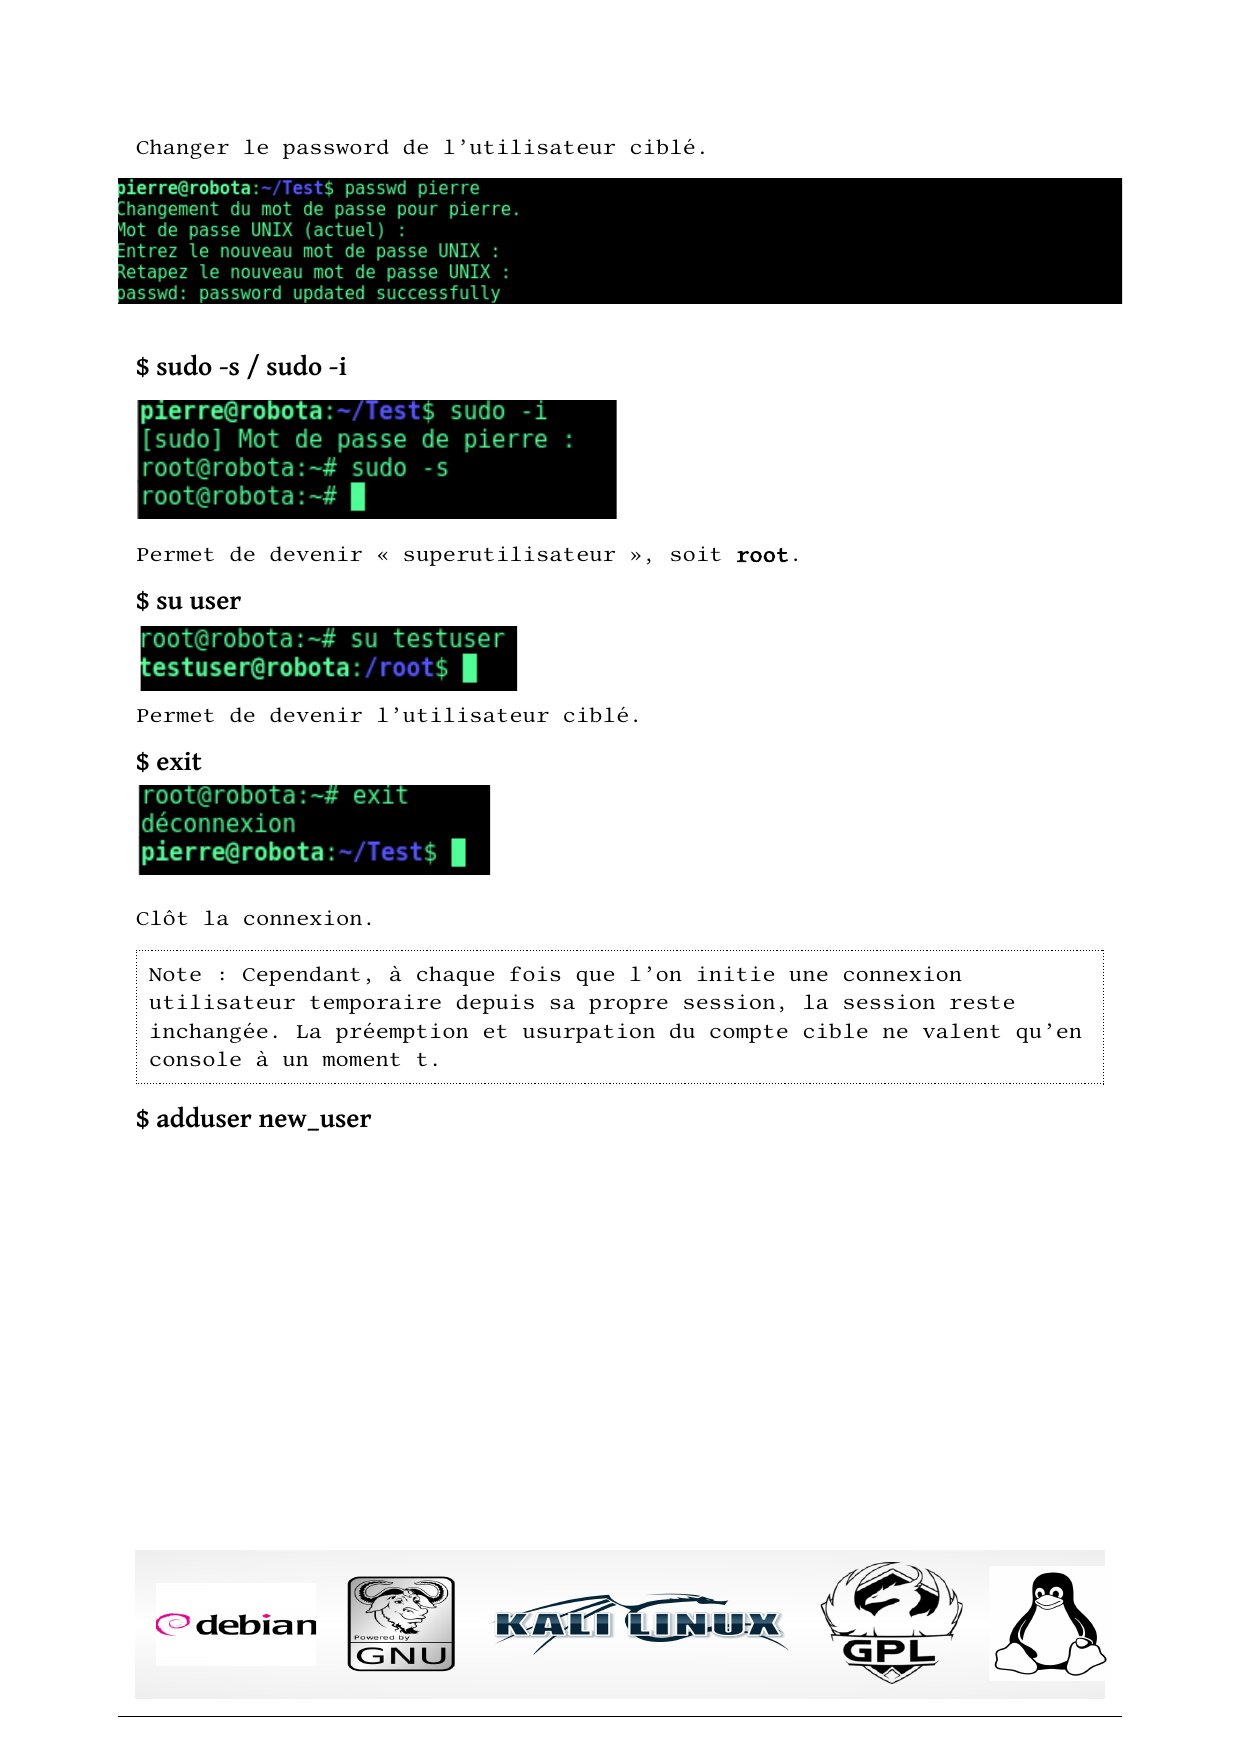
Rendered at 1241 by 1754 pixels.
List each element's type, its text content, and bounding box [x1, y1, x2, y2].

text Permet de devenir l’utilisateur ciblé. [136, 703, 1104, 727]
text $ sudo -s / sudo -i [136, 351, 1104, 383]
picture [341, 1573, 460, 1674]
picture [156, 1583, 317, 1666]
picture [118, 178, 1123, 304]
text $ exit [136, 746, 1104, 778]
picture [989, 1566, 1112, 1681]
text $ adduser new_user [136, 1104, 1104, 1135]
picture [138, 785, 490, 875]
text $ su user [136, 586, 1104, 617]
picture [137, 400, 617, 519]
text Changer le password de l’utilisateur ciblé. [136, 136, 1104, 159]
text Note : Cependant, à chaque fois que l’on initie une connexion utilisateur temporaire depuis sa propre session, la session reste inchangée. La préemption et usurpation du compte cible ne valent qu’en console à un moment t. [136, 950, 1104, 1084]
picture [476, 1579, 799, 1670]
picture [820, 1562, 963, 1684]
picture [140, 626, 518, 691]
text Permet de devenir « superutilisateur », soit root. [136, 543, 1104, 567]
text Clôt la connexion. [136, 907, 1104, 931]
